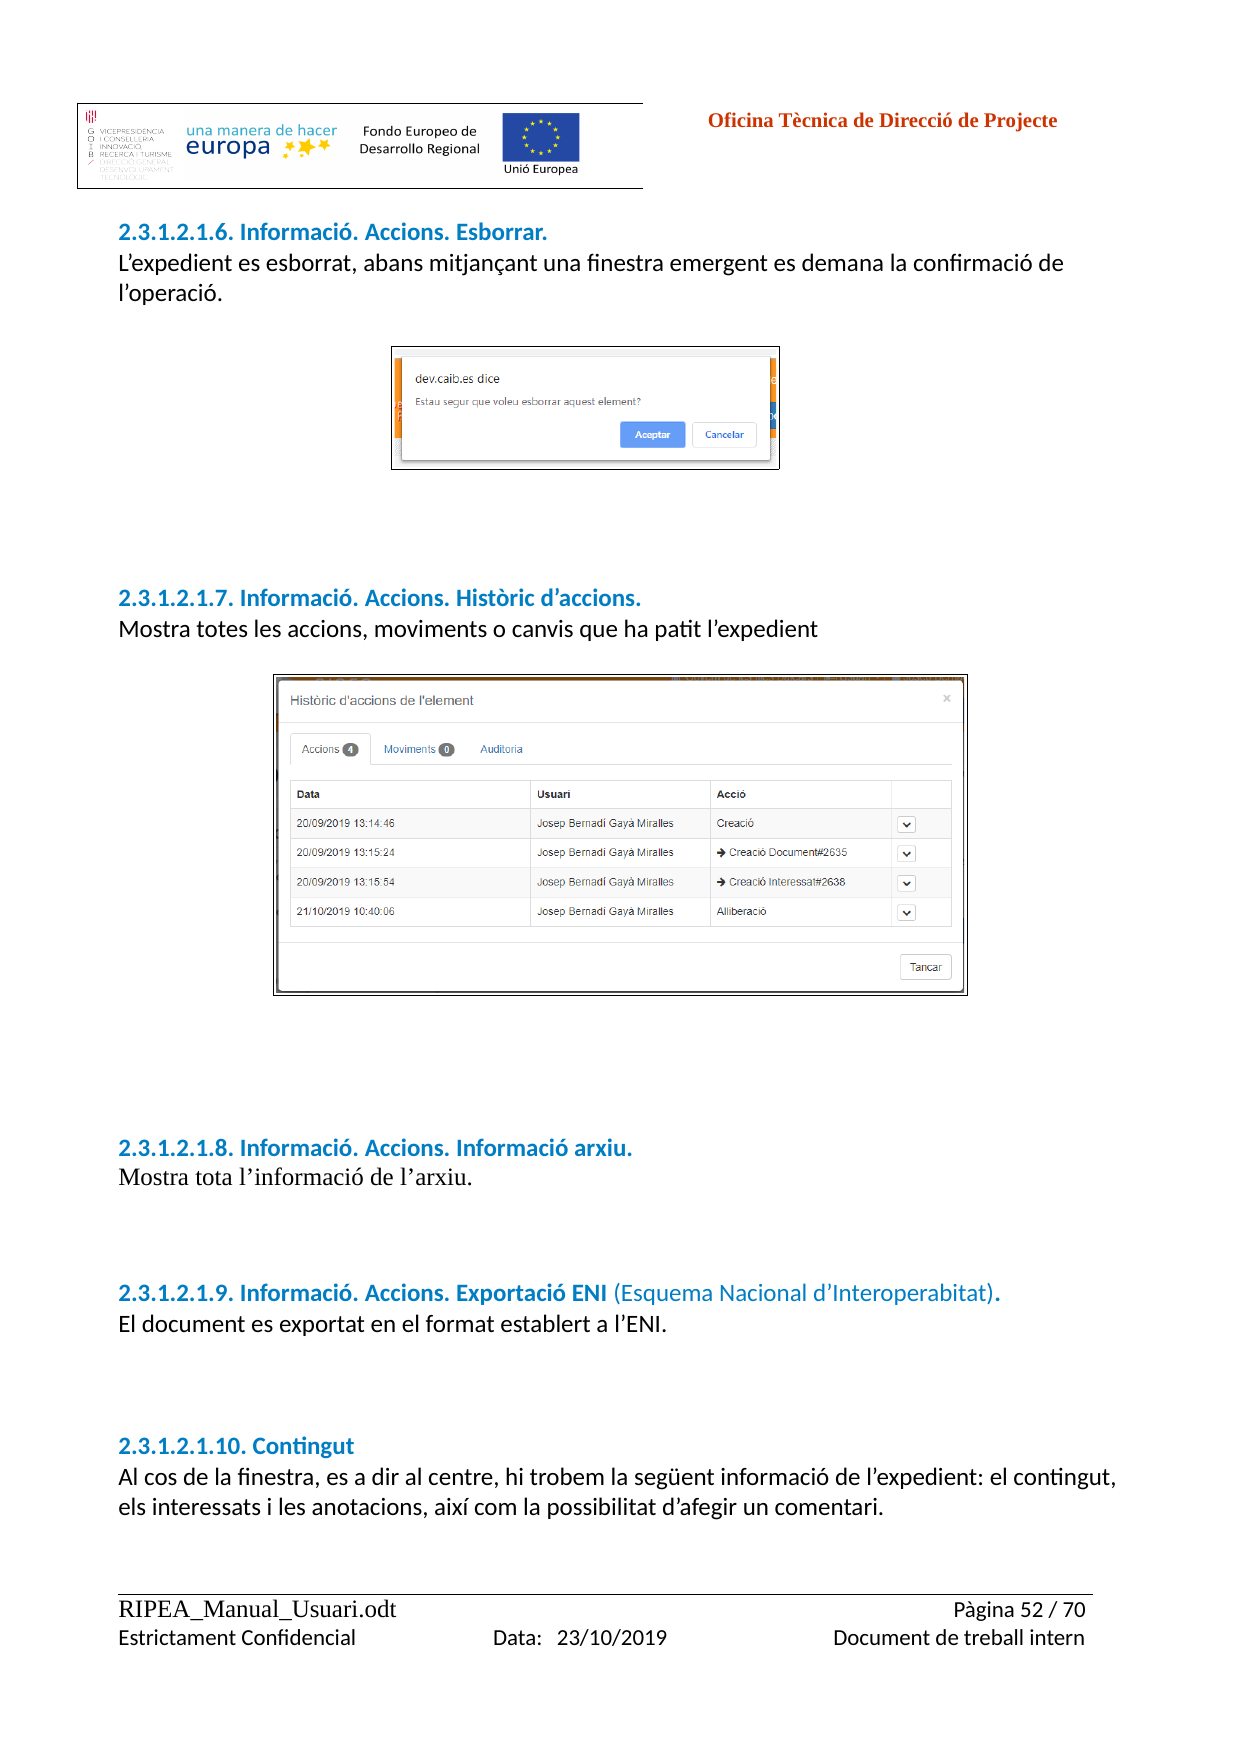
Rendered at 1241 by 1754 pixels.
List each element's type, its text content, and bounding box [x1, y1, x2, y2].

picture [394, 349, 777, 467]
subtitle 2.3.1.2.1.8. Informació. Accions. Informació arxiu. [118, 1132, 1122, 1162]
text El document es exportat en el format establert a l’ENI. [118, 1308, 1122, 1338]
picture [82, 108, 178, 182]
subtitle 2.3.1.2.1.7. Informació. Accions. Històric d’accions. [118, 583, 1122, 613]
subtitle 2.3.1.2.1.10. Contingut [118, 1430, 1122, 1461]
subtitle 2.3.1.2.1.6. Informació. Accions. Esborrar. [118, 216, 1122, 247]
subtitle 2.3.1.2.1.9. Informació. Accions. Exportació ENI (Esquema Nacional d’Interoperabitat). [118, 1277, 1122, 1308]
text Mostra tota l’informació de l’arxiu. [118, 1162, 1122, 1191]
text Al cos de la finestra, es a dir al centre, hi trobem la següent informació de l’expedient: el contingut, els interessats i les anotacions, així com la possibilitat d’afegir un comentari. [118, 1461, 1122, 1522]
text L’expedient es esborrat, abans mitjançant una finestra emergent es demana la confirmació de l’operació. [118, 247, 1122, 308]
picture [276, 677, 965, 993]
picture [184, 108, 585, 182]
text Mostra totes les accions, moviments o canvis que ha patit l’expedient [118, 613, 1122, 644]
